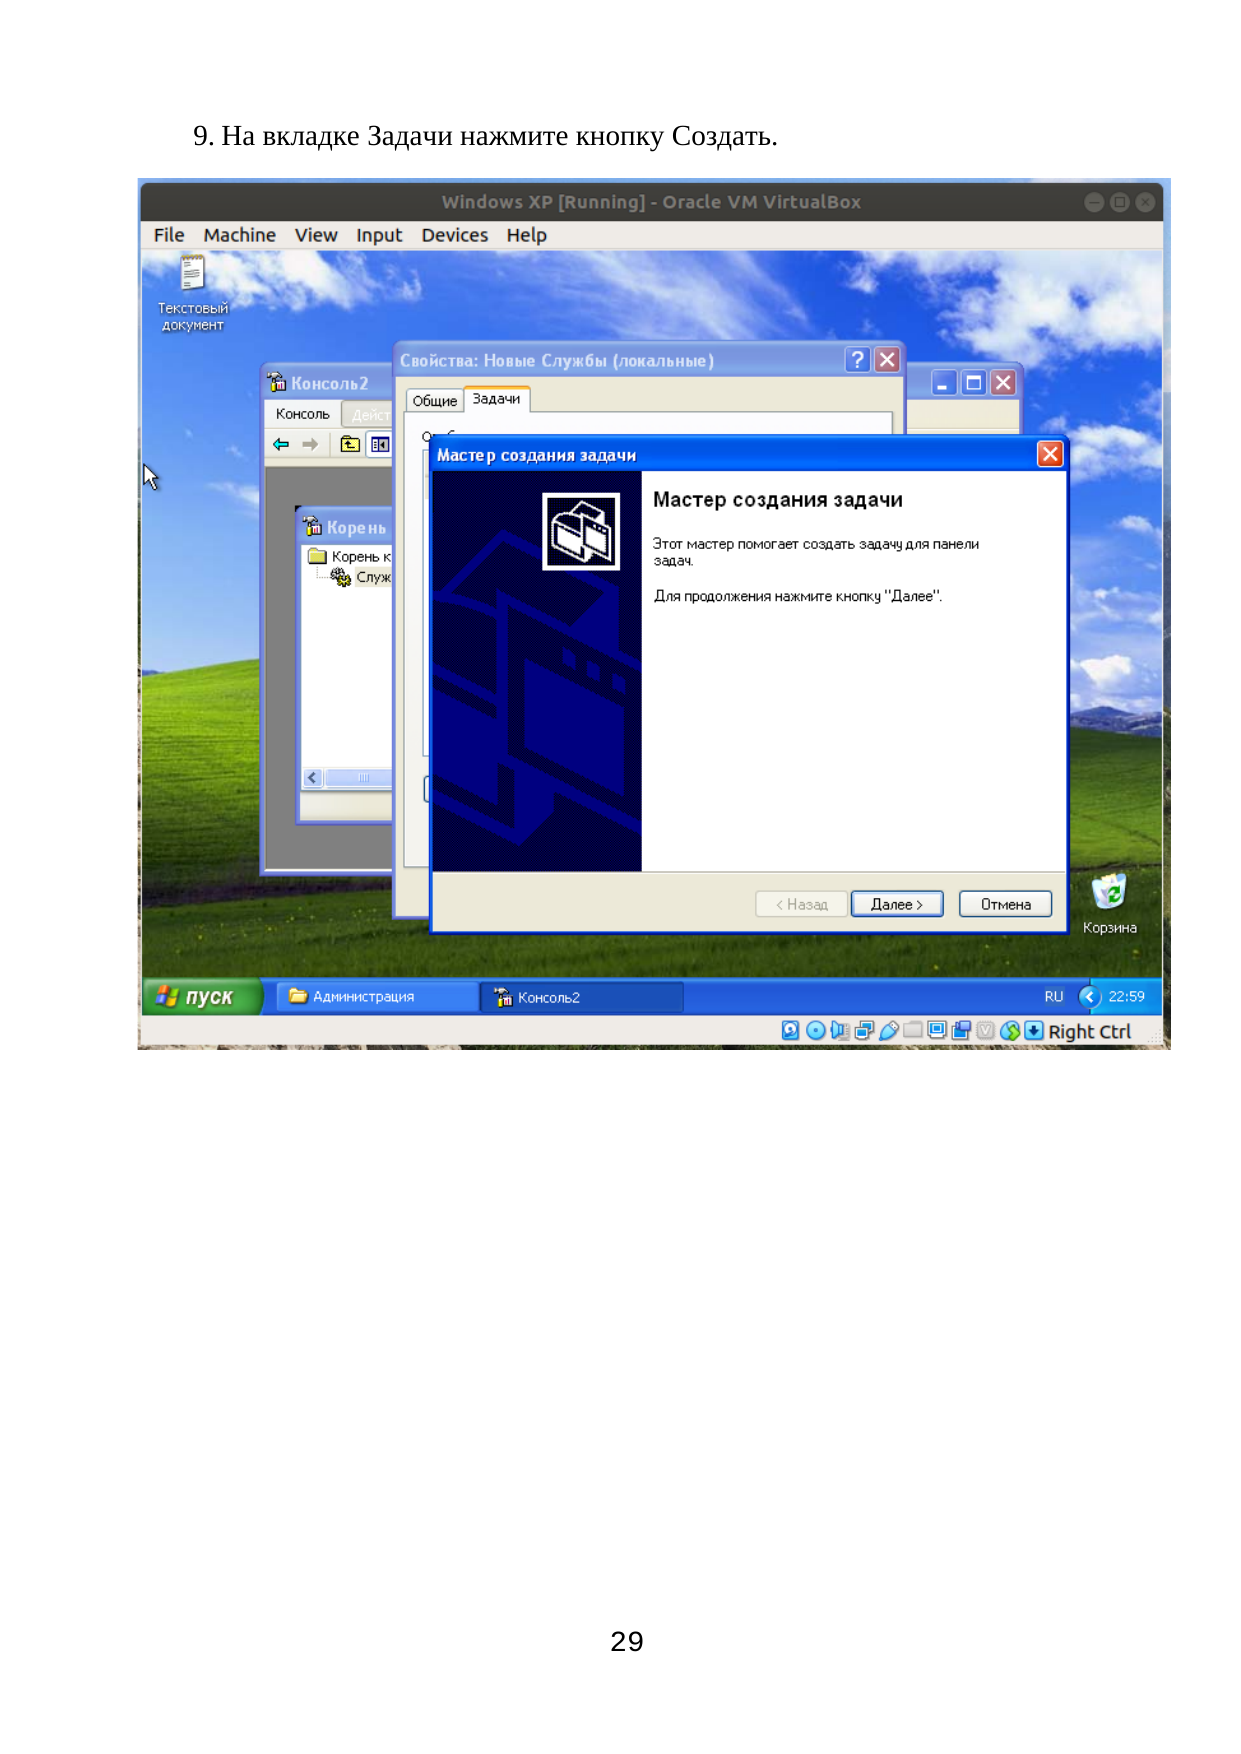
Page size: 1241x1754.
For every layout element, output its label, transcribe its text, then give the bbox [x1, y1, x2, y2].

list На вкладке Задачи нажмите кнопку Создать. [118, 118, 1152, 152]
picture [137, 178, 1171, 1050]
